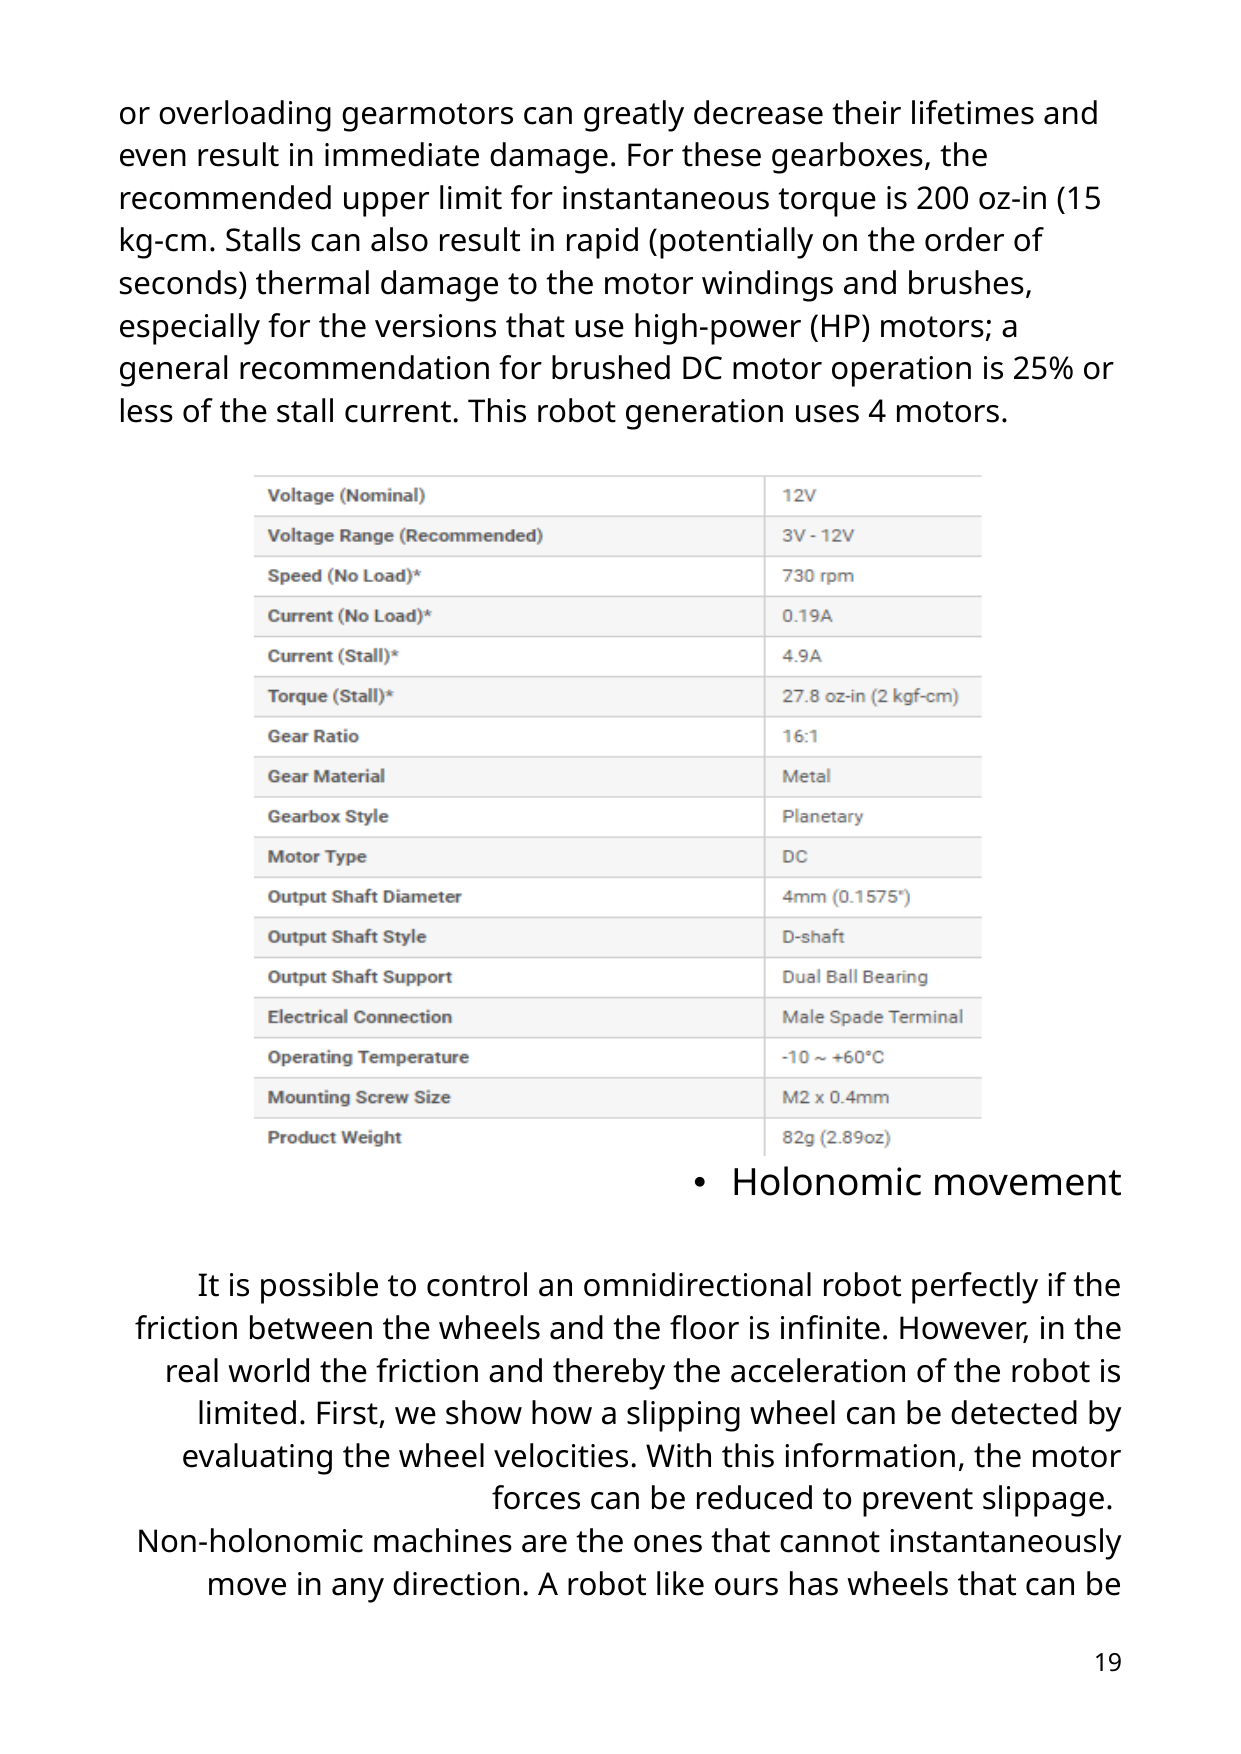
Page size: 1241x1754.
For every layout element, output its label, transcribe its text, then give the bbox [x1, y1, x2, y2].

picture [253, 474, 982, 1156]
text Non-holonomic machines are the ones that cannot instantaneously move in any direction. A robot like ours has wheels that can be [118, 1519, 1122, 1604]
text or overloading gearmotors can greatly decrease their lifetimes and even result in immediate damage. For these gearboxes, the recommended upper limit for instantaneous torque is 200 oz-in (15 kg-cm. Stalls can also result in rapid (potentially on the order of seconds) thermal damage to the motor windings and brushes, especially for the versions that use high-power (HP) motors; a general recommendation for brushed DC motor operation is 25% or less of the stall current. This robot generation uses 4 motors. [118, 91, 1122, 431]
list Holonomic movement [157, 474, 1122, 1207]
text It is possible to control an omnidirectional robot perfectly if the friction between the wheels and the ﬂoor is inﬁnite. However, in the real world the friction and thereby the acceleration of the robot is limited. First, we show how a slipping wheel can be detected by evaluating the wheel velocities. With this information, the motor forces can be reduced to prevent slippage. [118, 1263, 1122, 1519]
